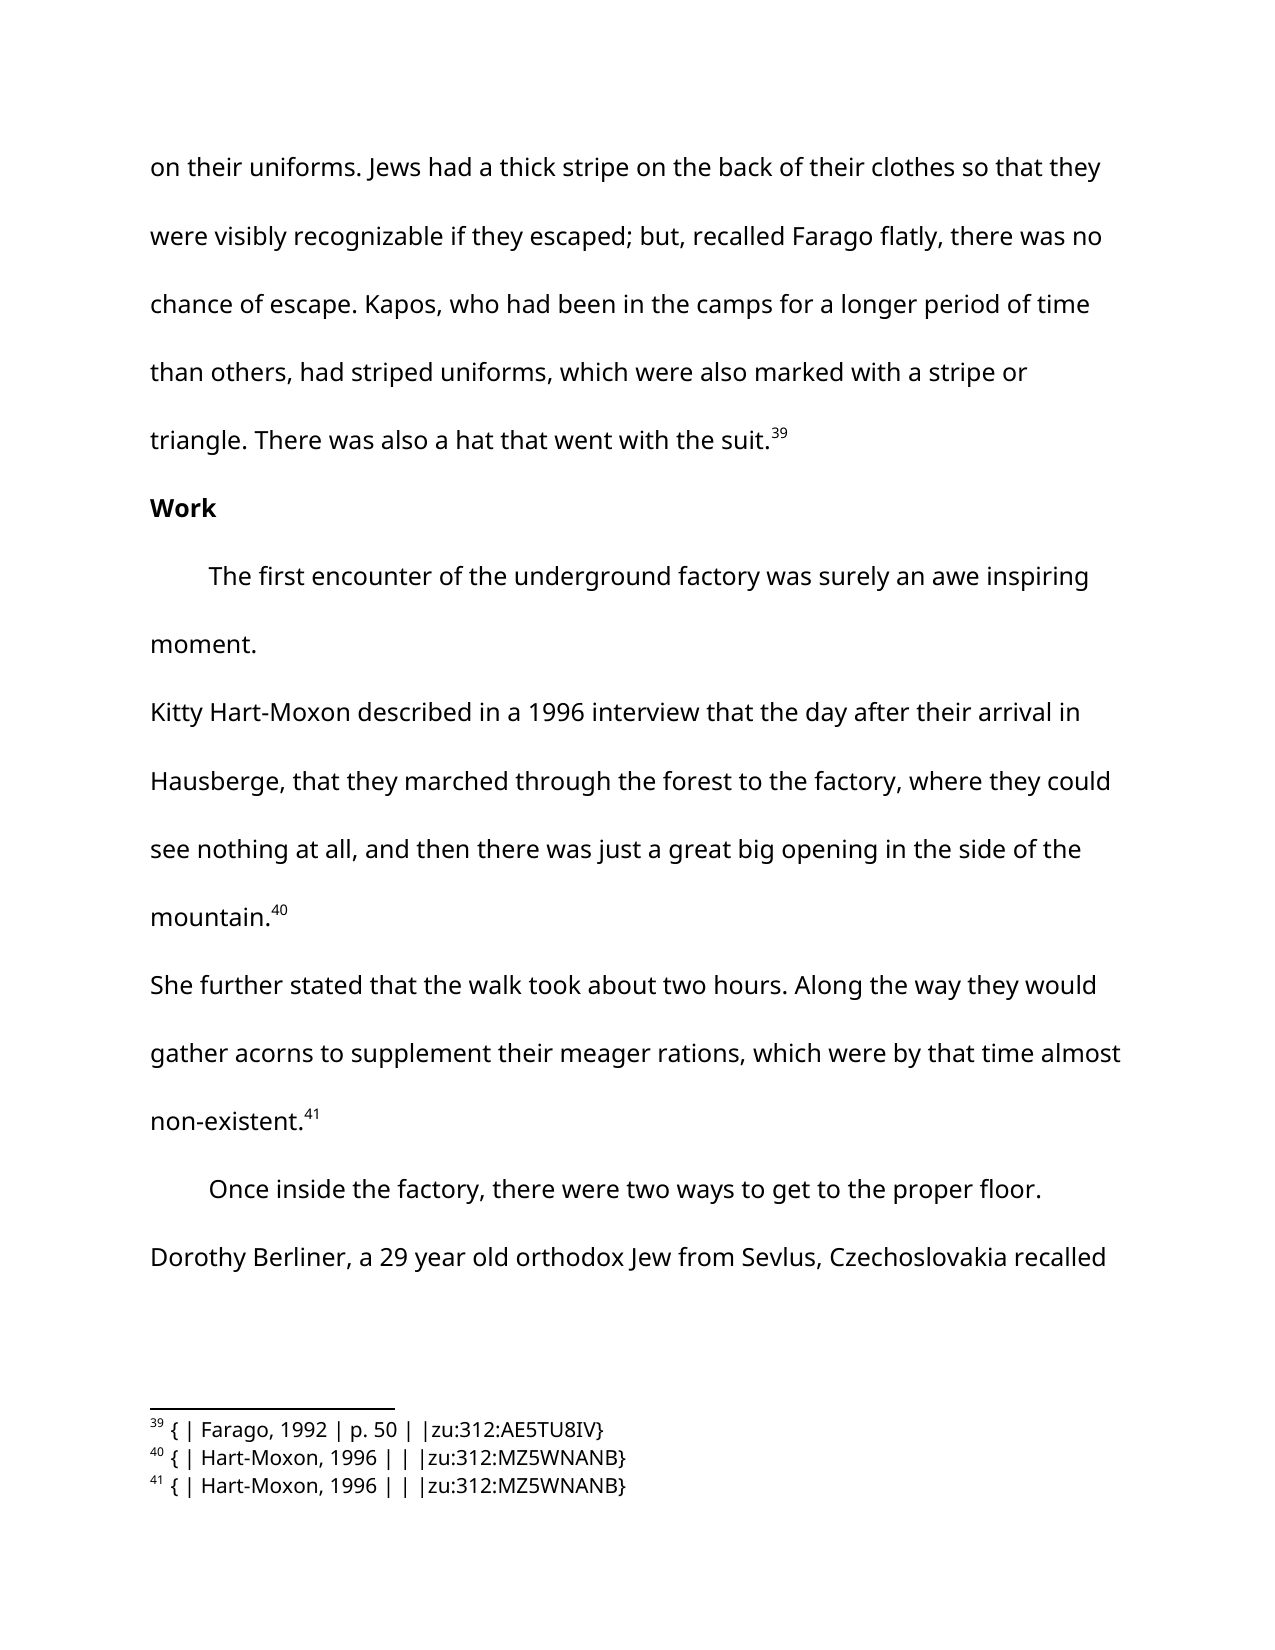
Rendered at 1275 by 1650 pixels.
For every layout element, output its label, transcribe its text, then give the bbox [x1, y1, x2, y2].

text { | Hart-Moxon, 1996 | | |zu:312:MZ5WNANB} [150, 1472, 1125, 1500]
text The first encounter of the underground factory was surely an awe inspiring moment. [150, 559, 1125, 661]
text Once inside the factory, there were two ways to get to the proper floor. Dorothy Berliner, a 29 year old orthodox Jew from Sevlus, Czechoslovakia recalled [150, 1172, 1125, 1274]
text Work [150, 491, 1125, 525]
text on their uniforms. Jews had a thick stripe on the back of their clothes so that they were visibly recognizable if they escaped; but, recalled Farago flatly, there was no chance of escape. Kapos, who had been in the camps for a longer period of time than others, had striped uniforms, which were also marked with a stripe or triangle. There was also a hat that went with the suit. [150, 150, 1125, 457]
text { | Farago, 1992 | p. 50 | |zu:312:AE5TU8IV} [150, 1415, 1125, 1443]
text Kitty Hart-Moxon described in a 1996 interview that the day after their arrival in Hausberge, that they marched through the forest to the factory, where they could see nothing at all, and then there was just a great big opening in the side of the mountain. [150, 695, 1125, 933]
text She further stated that the walk took about two hours. Along the way they would gather acorns to supplement their meager rations, which were by that time almost non-existent. [150, 967, 1125, 1138]
text { | Hart-Moxon, 1996 | | |zu:312:MZ5WNANB} [150, 1443, 1125, 1472]
